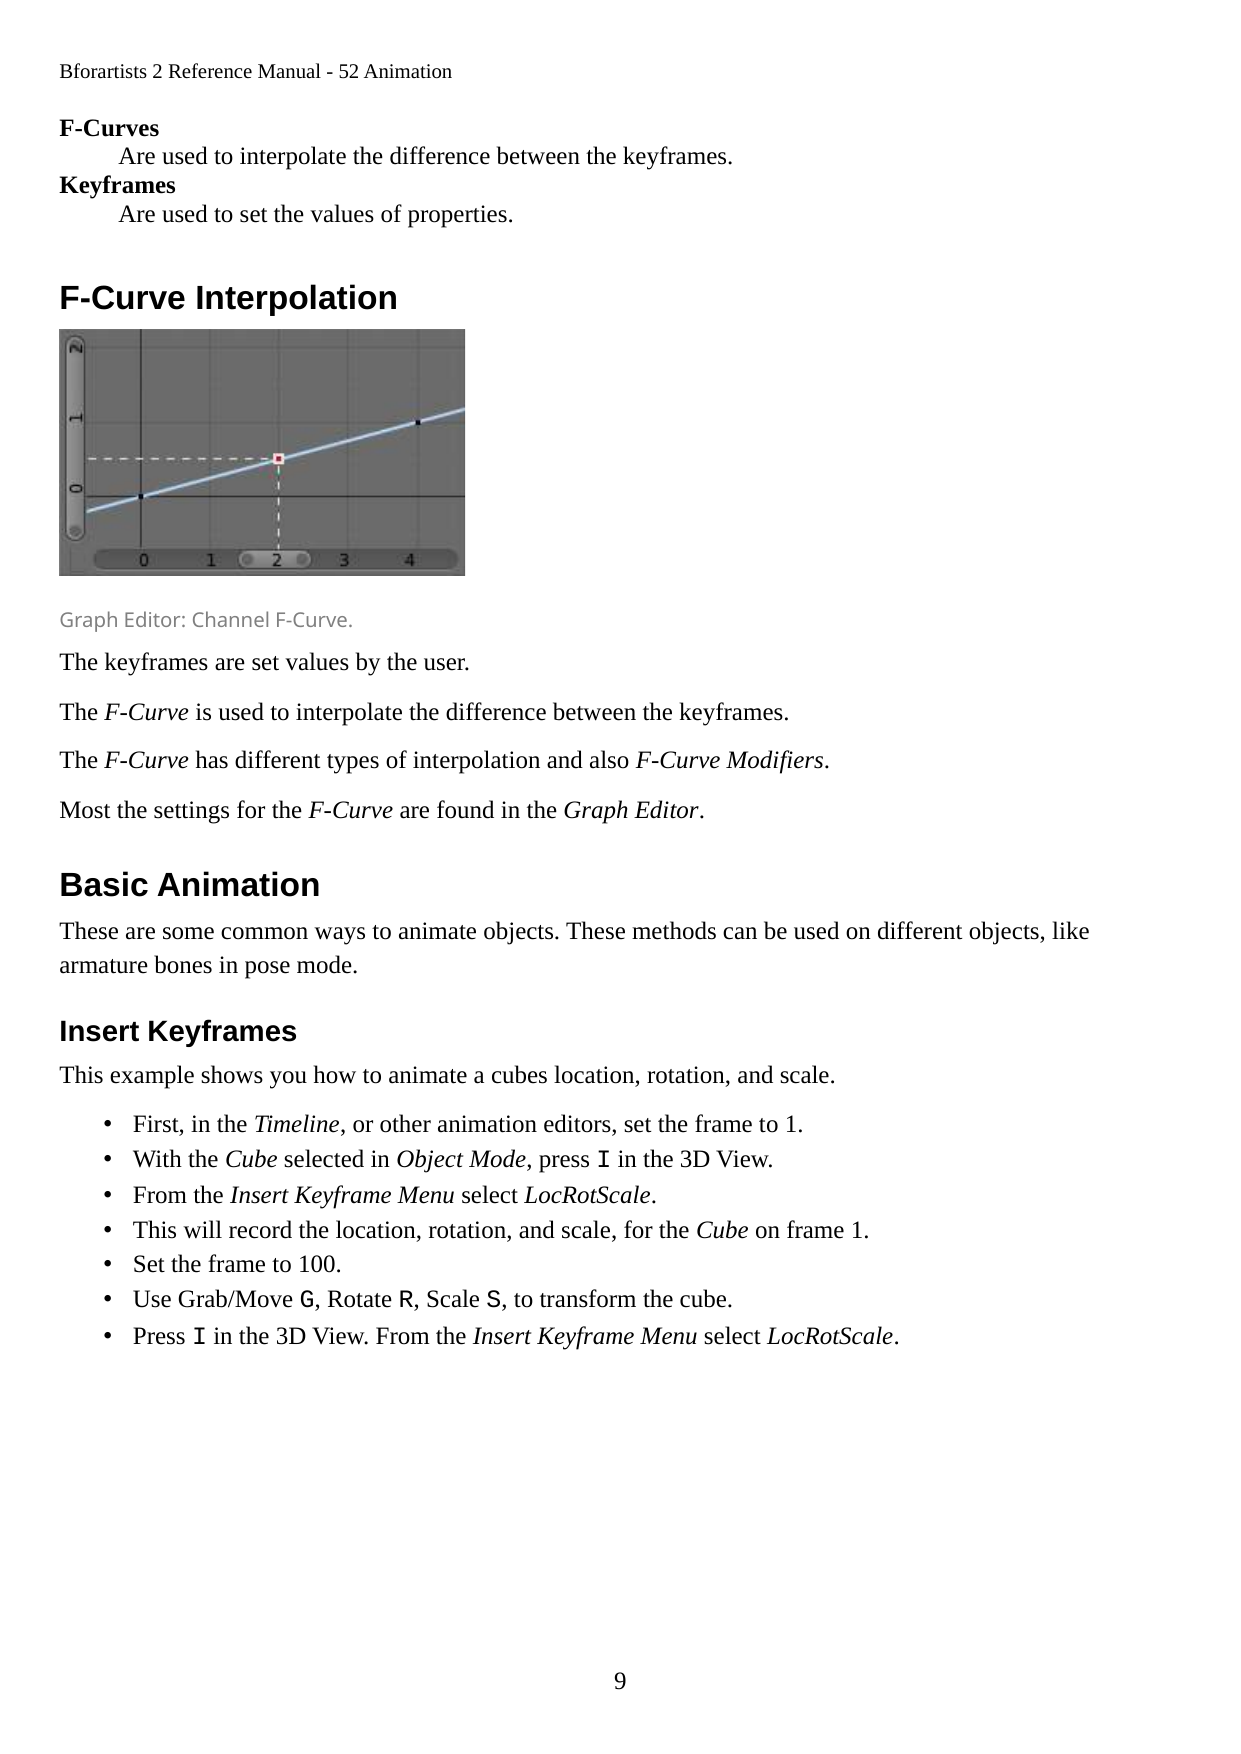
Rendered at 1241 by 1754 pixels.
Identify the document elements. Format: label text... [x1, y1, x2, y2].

subtitle Basic Animation [59, 864, 1181, 903]
text Most the settings for the F-Curve are found in the Graph Editor. [59, 795, 1181, 823]
list Are used to set the values of properties. [118, 199, 1181, 228]
text This example shows you how to animate a cubes location, rotation, and scale. [59, 1060, 1181, 1089]
subtitle Keyframes [59, 170, 1181, 199]
list Press I in the 3D View. From the Insert Keyframe Menu select LocRotScale. [103, 1321, 1181, 1352]
subtitle F-Curve Interpolation [59, 278, 1181, 317]
list Set the frame to 100. [103, 1249, 1181, 1278]
text The F-Curve has different types of interpolation and also F-Curve Modifiers. [59, 746, 1181, 774]
list Are used to interpolate the difference between the keyframes. [118, 141, 1181, 170]
subtitle Insert Keyframes [59, 1014, 1181, 1048]
text The keyframes are set values by the user. [59, 647, 1181, 676]
text Graph Editor: Channel F-Curve. [59, 602, 1181, 633]
list Use Grab/Move G, Rotate R, Scale S, to transform the cube. [103, 1284, 1181, 1315]
picture [59, 329, 466, 576]
list First, in the Timeline, or other animation editors, set the frame to 1. [103, 1109, 1181, 1138]
list With the Cube selected in Object Mode, press I in the 3D View. [103, 1144, 1181, 1174]
subtitle F-Curves [59, 113, 1181, 141]
text The F-Curve is used to interpolate the difference between the keyframes. [59, 697, 1181, 725]
list From the Insert Keyframe Menu select LocRotScale. [103, 1181, 1181, 1209]
list This will record the location, rotation, and scale, for the Cube on frame 1. [103, 1215, 1181, 1244]
text These are some common ways to animate objects. These methods can be used on different objects, like armature bones in pose mode. [59, 916, 1181, 979]
